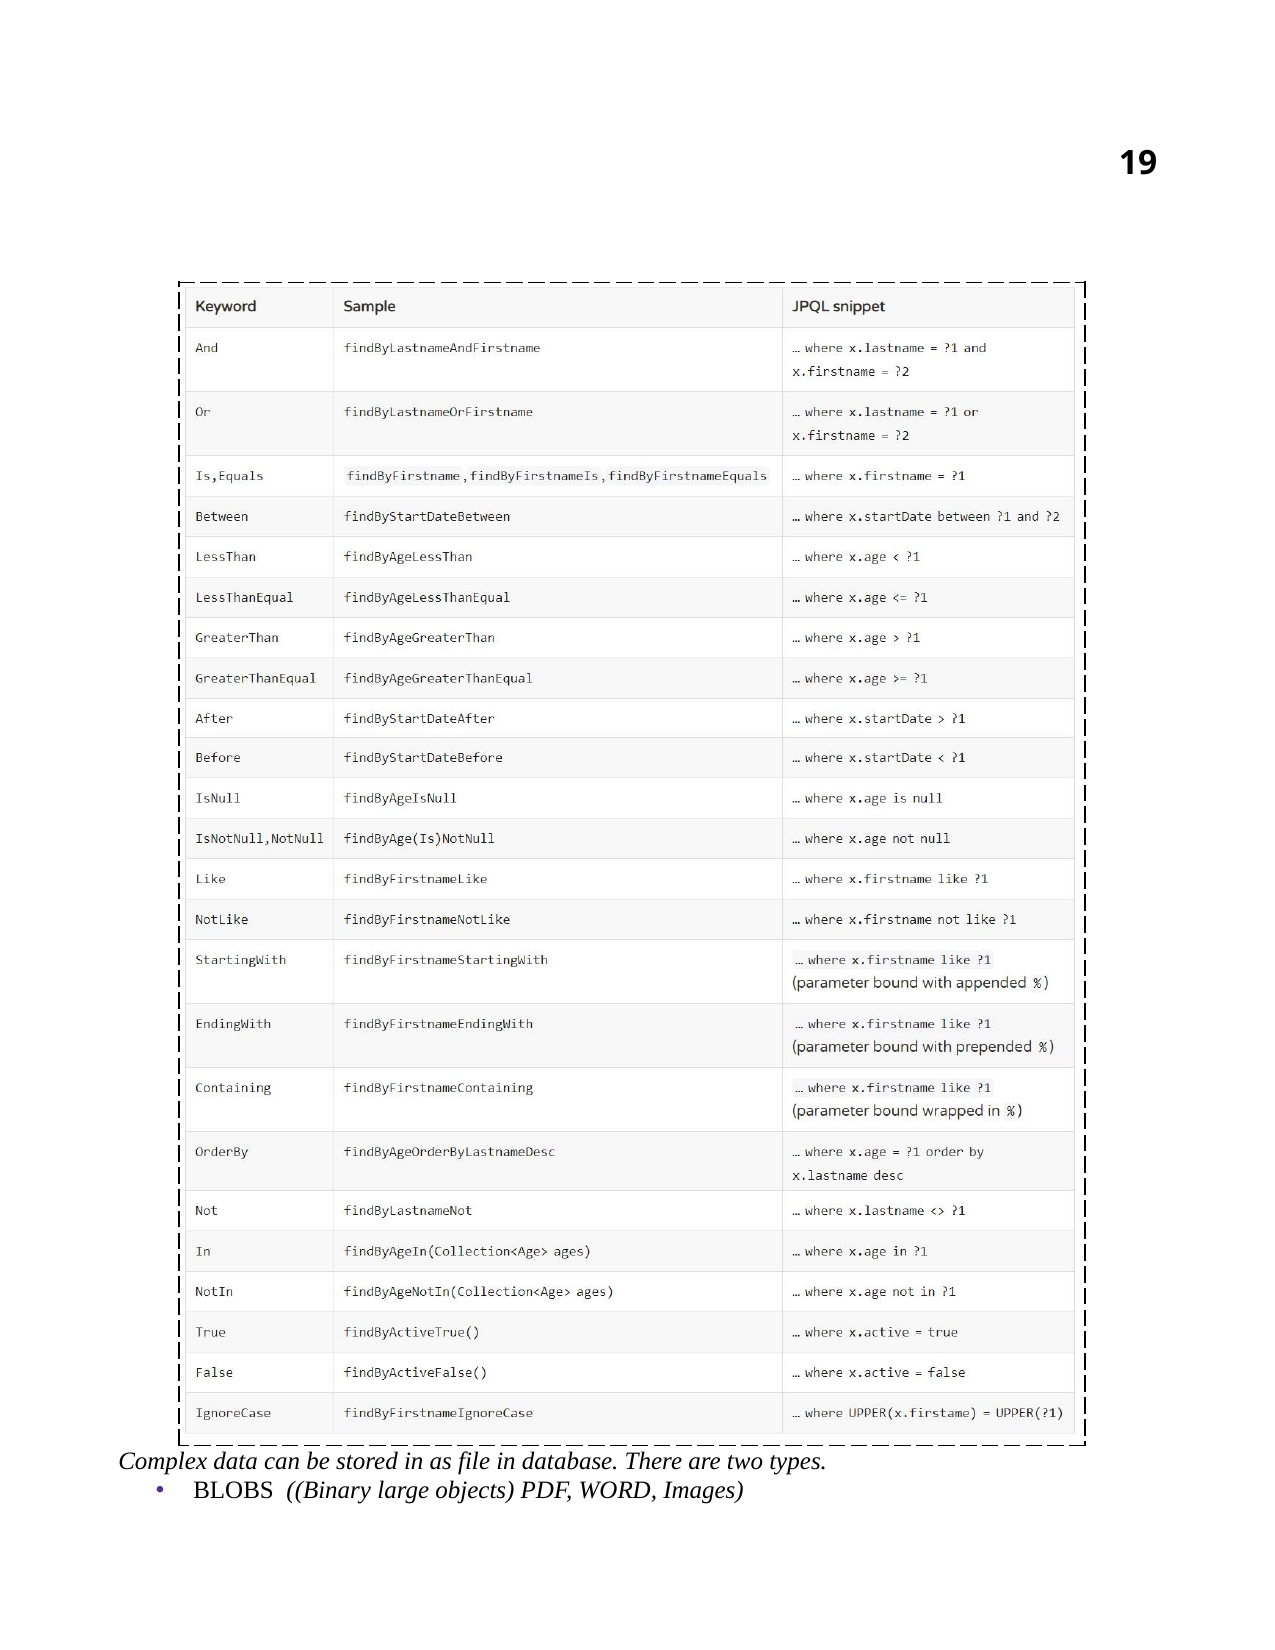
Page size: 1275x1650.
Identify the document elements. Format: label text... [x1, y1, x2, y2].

text Complex data can be stored in as file in database. There are two types. [118, 428, 1157, 1475]
list BLOBS ((Binary large objects) PDF, WORD, Images) [156, 1475, 1157, 1504]
picture [182, 285, 1082, 1442]
